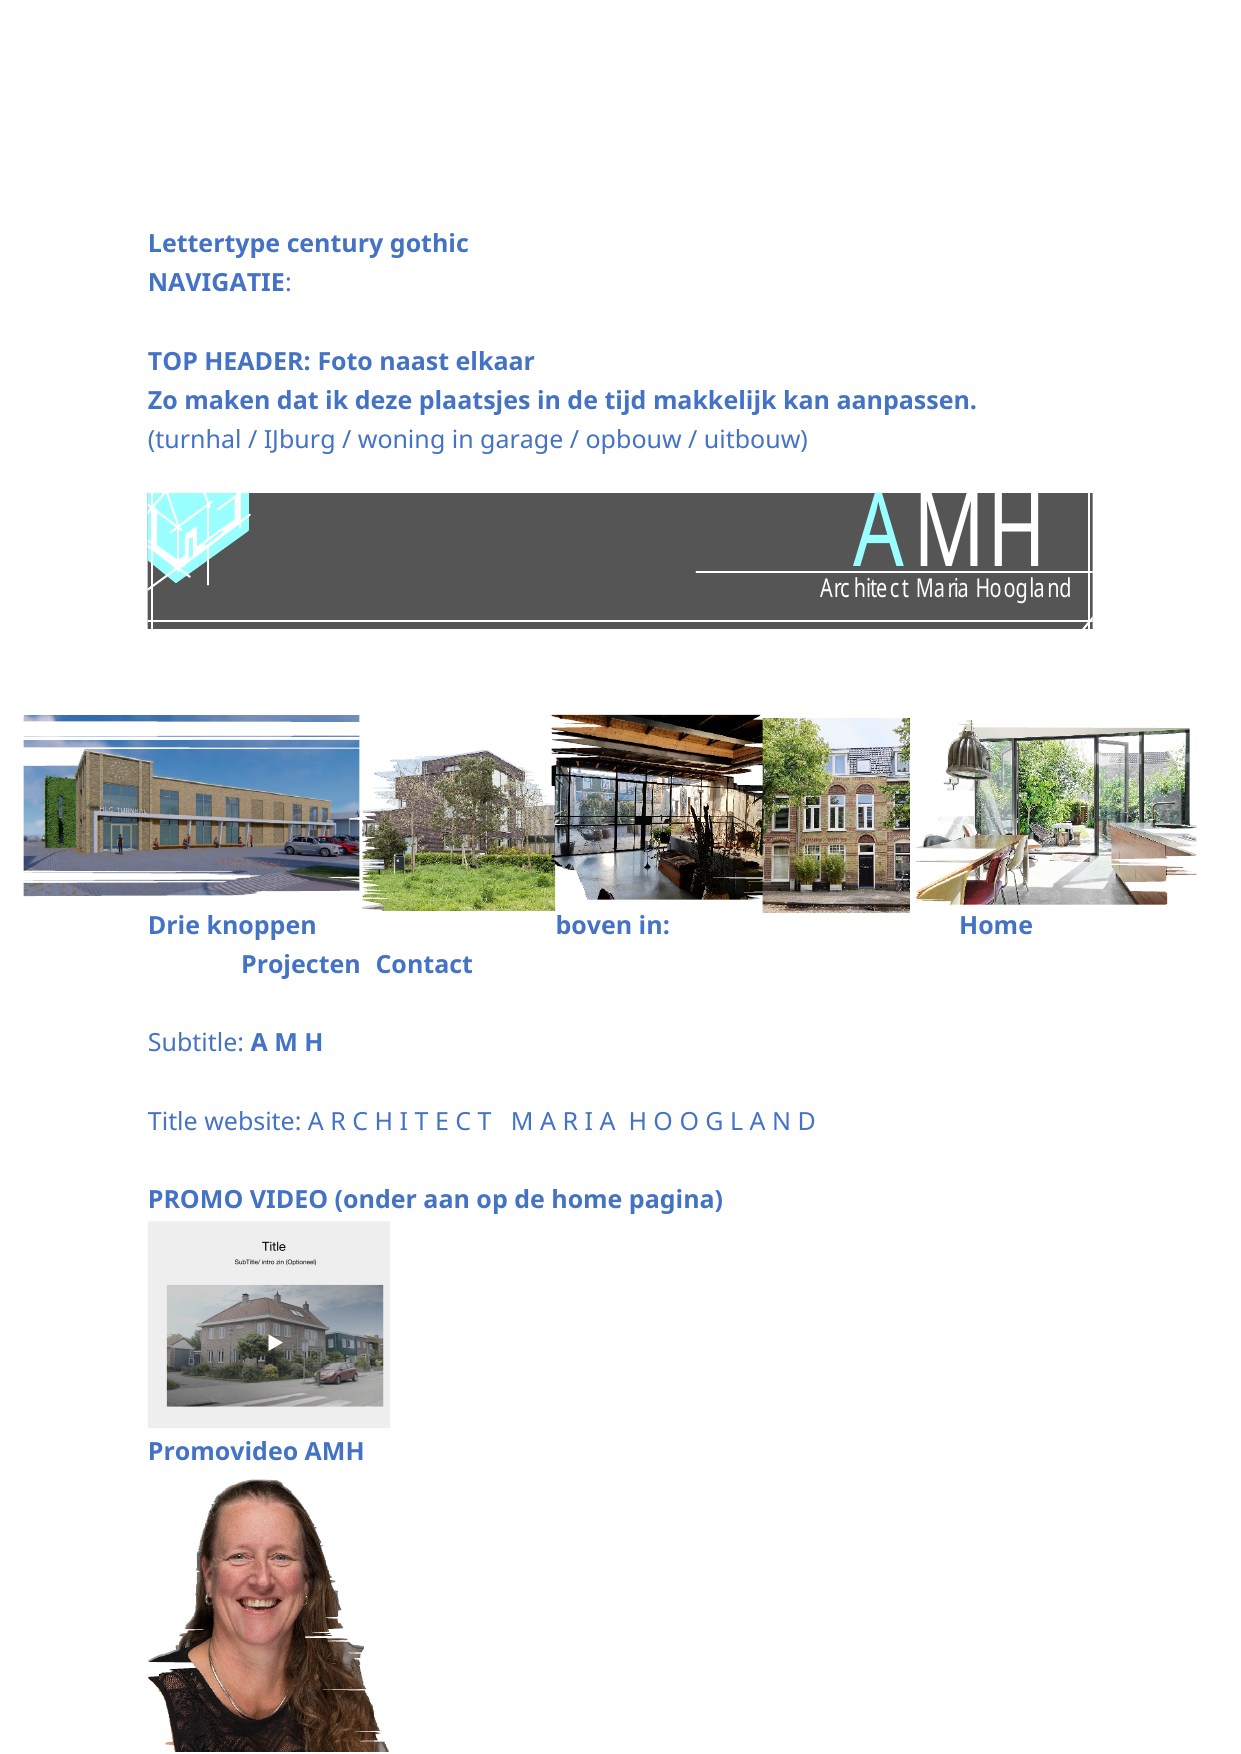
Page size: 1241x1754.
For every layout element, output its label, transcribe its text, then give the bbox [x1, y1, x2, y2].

text NAVIGATIE: [148, 265, 1093, 299]
text Subtitle: A M H [148, 1025, 1093, 1059]
text Title website: A R C H I T E C T M A R I A H O O G L A N D [148, 1103, 1093, 1137]
text Lettertype century gothic [148, 226, 1093, 260]
text Zo maken dat ik deze plaatsjes in de tijd makkelijk kan aanpassen. [148, 383, 1093, 417]
text Drie knoppen boven in: Home Projecten Contact [148, 732, 1093, 981]
text PROMO VIDEO (onder aan op de home pagina) [148, 1182, 1093, 1216]
text TOP HEADER: Foto naast elkaar [148, 343, 1093, 377]
text (turnhal / IJburg / woning in garage / opbouw / uitbouw) [148, 422, 1093, 456]
text Promovideo AMH [148, 1434, 1093, 1468]
